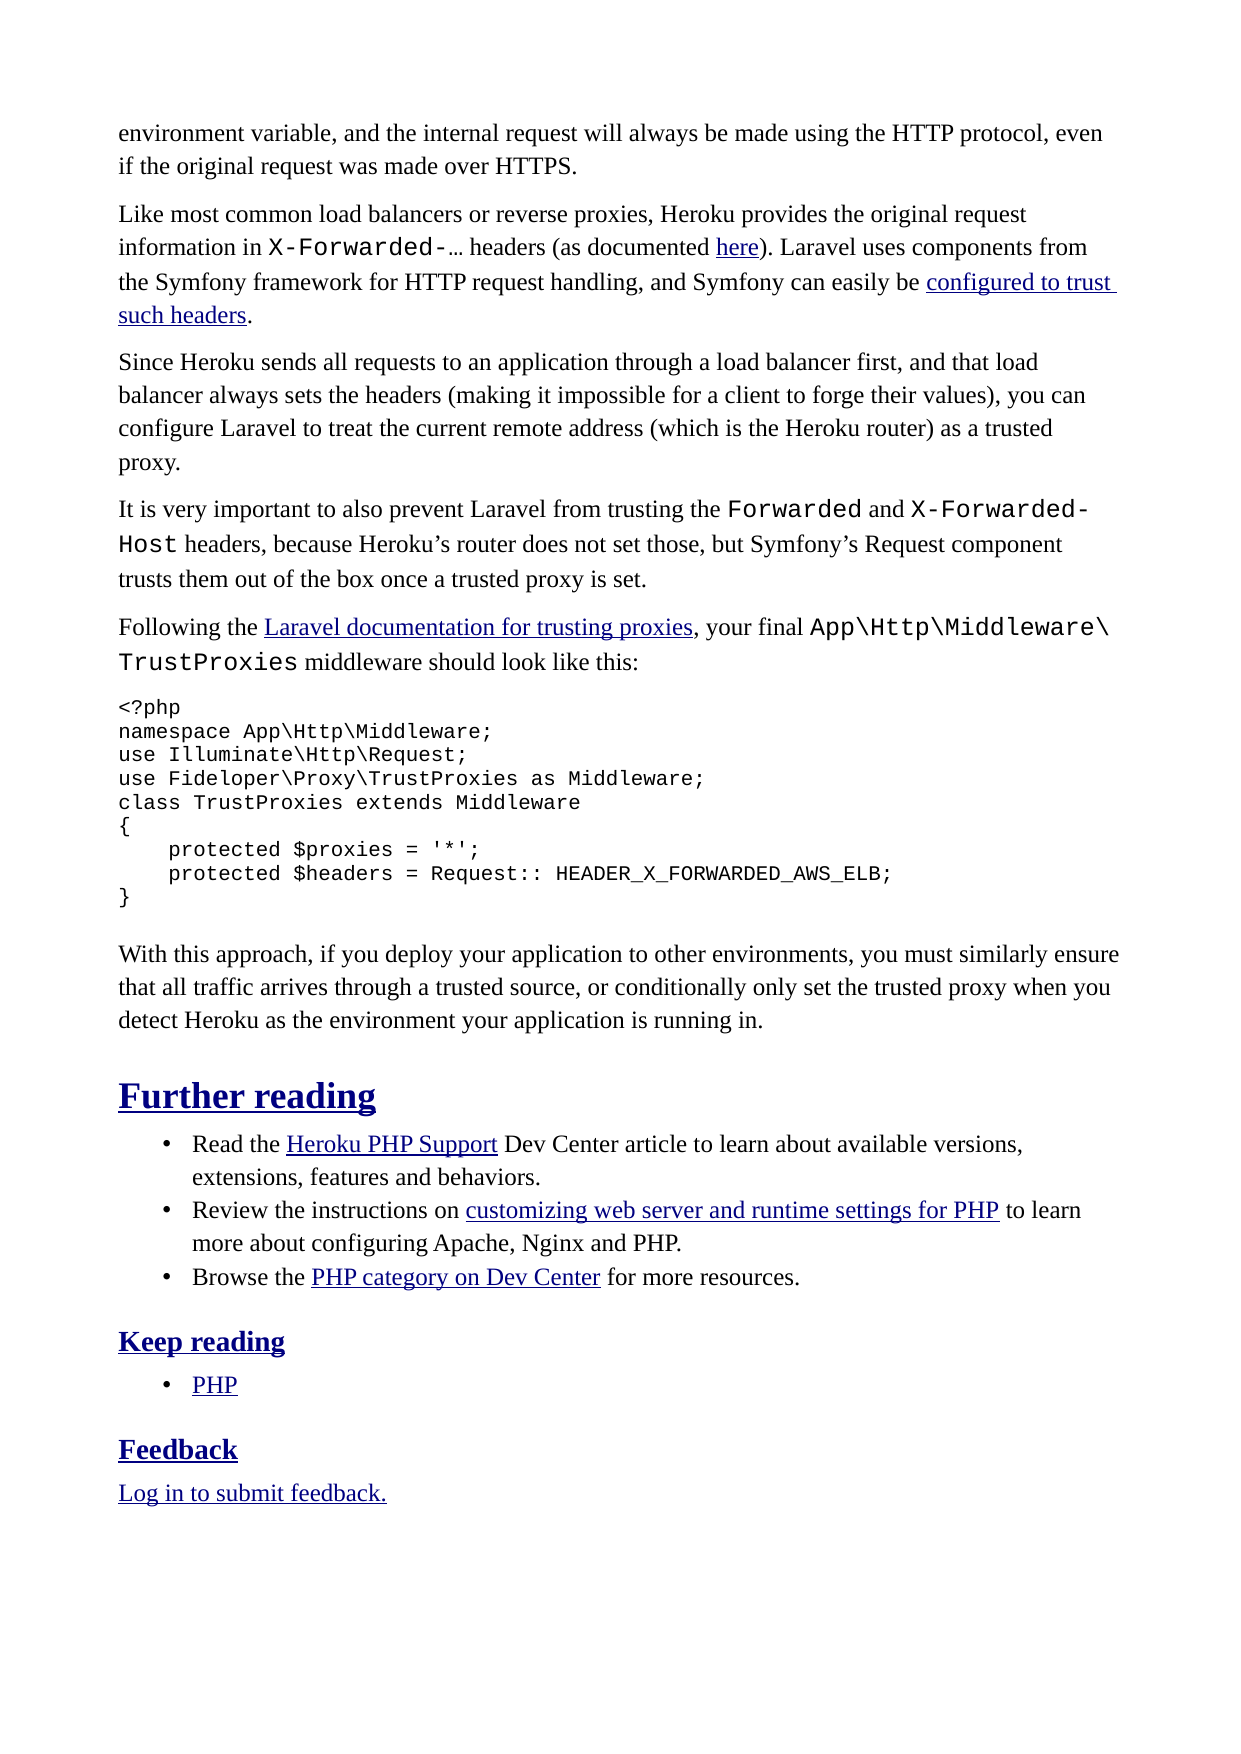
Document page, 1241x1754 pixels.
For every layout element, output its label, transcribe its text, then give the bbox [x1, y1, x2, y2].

text environment variable, and the internal request will always be made using the HTTP protocol, even if the original request was made over HTTPS. [118, 118, 1122, 180]
text Like most common load balancers or reverse proxies, Heroku provides the original request information in X-Forwarded-… headers (as documented here). Laravel uses components from the Symfony framework for HTTP request handling, and Symfony can easily be configured to trust such headers. [118, 199, 1122, 329]
list Browse the PHP category on Dev Center for more resources. [162, 1262, 1122, 1290]
text protected $headers = Request:: HEADER_X_FORWARDED_AWS_ELB; [118, 863, 1122, 886]
list Read the Heroku PHP Support Dev Center article to learn about available versions, extensions, features and behaviors. [162, 1129, 1122, 1191]
text It is very important to also prevent Laravel from trusting the Forwarded and X-Forwarded-Host headers, because Heroku’s router does not set those, but Symfony’s Request component trusts them out of the box once a trusted proxy is set. [118, 494, 1122, 593]
subtitle Feedback [118, 1432, 1122, 1466]
text } [118, 886, 1122, 910]
text protected $proxies = '*'; [118, 839, 1122, 863]
text use Illuminate\Http\Request; [118, 744, 1122, 768]
text { [118, 815, 1122, 839]
subtitle Further reading [118, 1074, 1122, 1117]
text <?php [118, 697, 1122, 721]
text Log in to submit feedback. [118, 1478, 1122, 1507]
list Review the instructions on customizing web server and runtime settings for PHP to learn more about configuring Apache, Nginx and PHP. [162, 1196, 1122, 1257]
text With this approach, if you deploy your application to other environments, you must similarly ensure that all traffic arrives through a trusted source, or conditionally only set the trusted proxy when you detect Heroku as the environment your application is running in. [118, 939, 1122, 1034]
subtitle Keep reading [118, 1324, 1122, 1357]
text Since Heroku sends all requests to an application through a load balancer first, and that load balancer always sets the headers (making it impossible for a client to forge their values), you can configure Laravel to treat the current remote address (which is the Heroku router) as a trusted proxy. [118, 347, 1122, 475]
text namespace App\Http\Middleware; [118, 721, 1122, 744]
list PHP [162, 1370, 1122, 1398]
text Following the Laravel documentation for trusting proxies, your final App\Http\Middleware\TrustProxies middleware should look like this: [118, 612, 1122, 678]
text use Fideloper\Proxy\TrustProxies as Middleware; [118, 768, 1122, 792]
text class TrustProxies extends Middleware [118, 792, 1122, 815]
